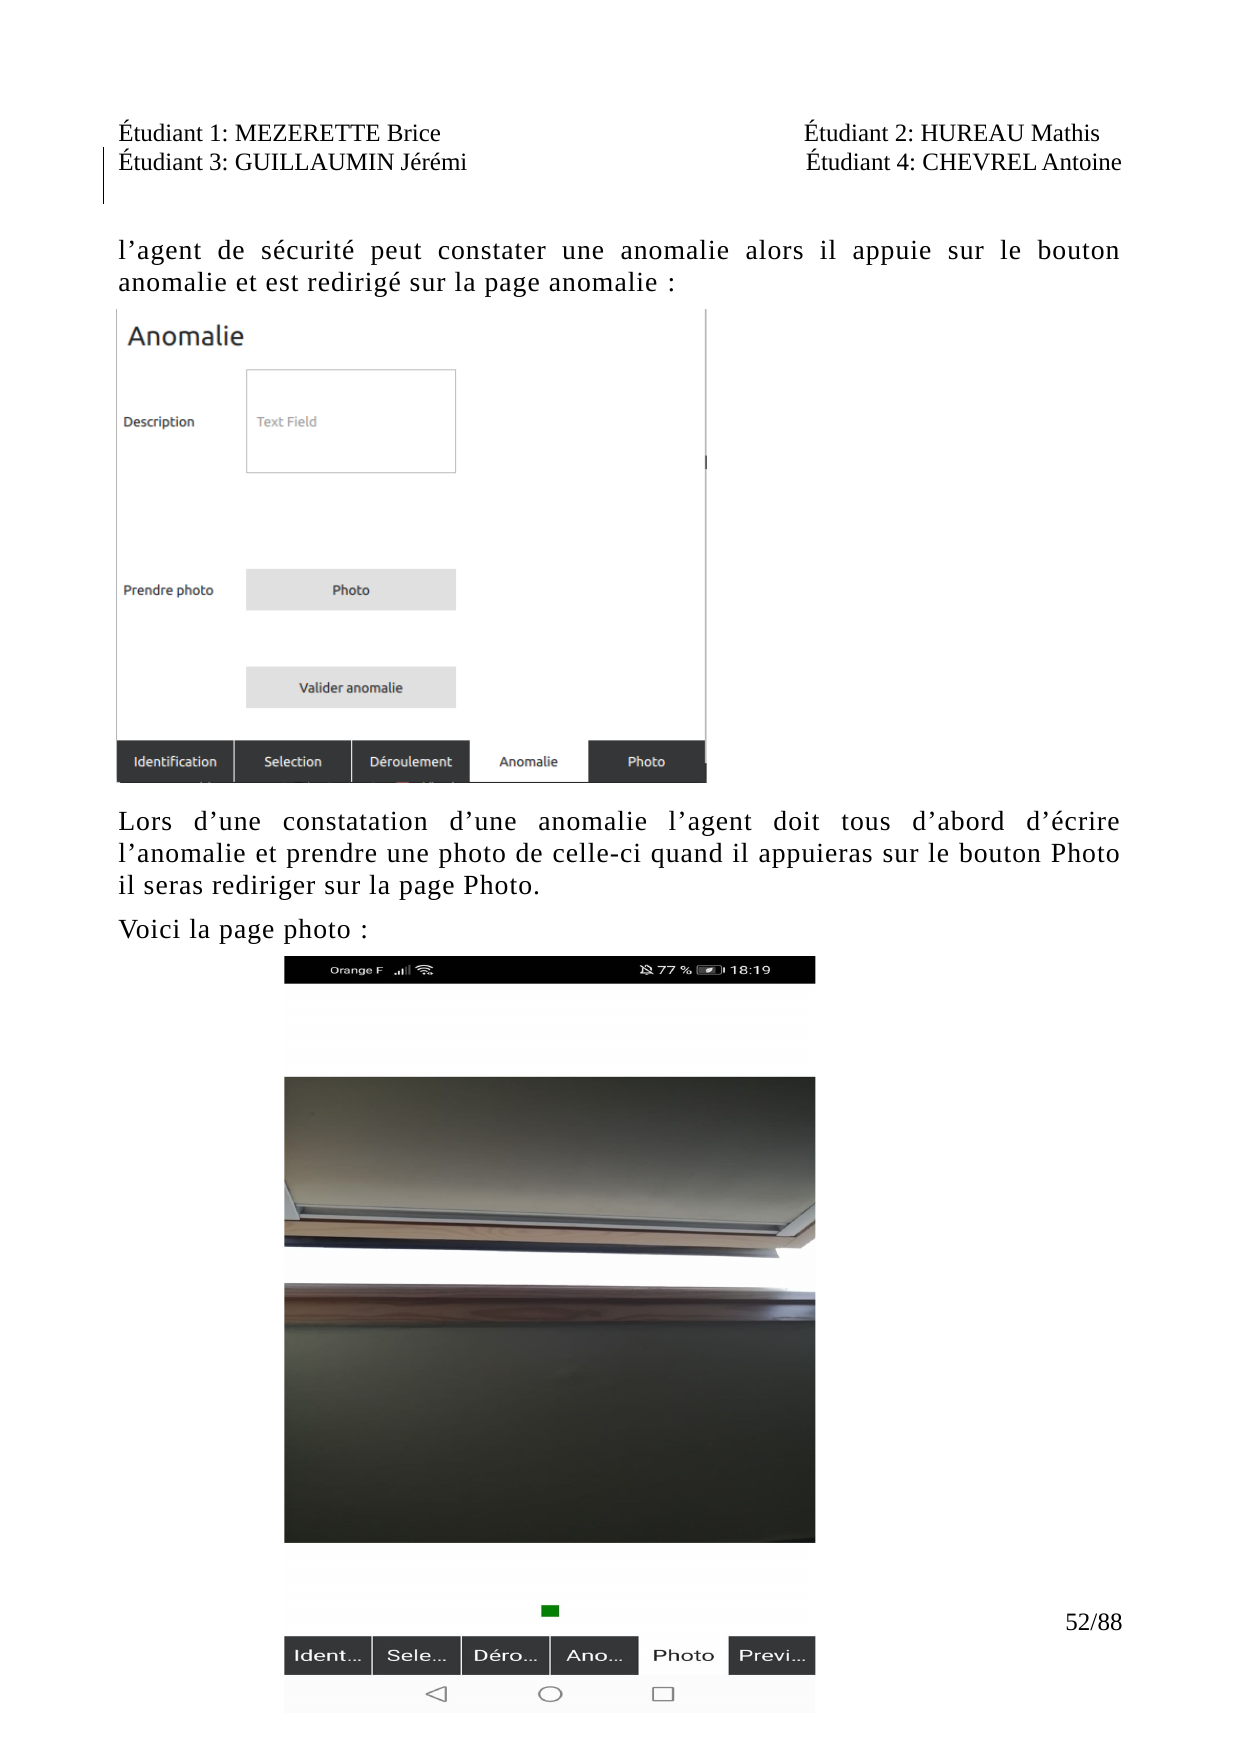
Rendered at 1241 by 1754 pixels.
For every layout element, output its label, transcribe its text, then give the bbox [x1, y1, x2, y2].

picture [116, 309, 707, 783]
text Voici la page photo : [118, 913, 1122, 945]
text l’agent de sécurité peut constater une anomalie alors il appuie sur le bouton anomalie et est redirigé sur la page anomalie : [118, 234, 1122, 298]
text Lors d’une constatation d’une anomalie l’agent doit tous d’abord d’écrire l’anomalie et prendre une photo de celle-ci quand il appuieras sur le bouton Photo il seras rediriger sur la page Photo. [118, 804, 1122, 900]
picture [284, 956, 816, 1713]
